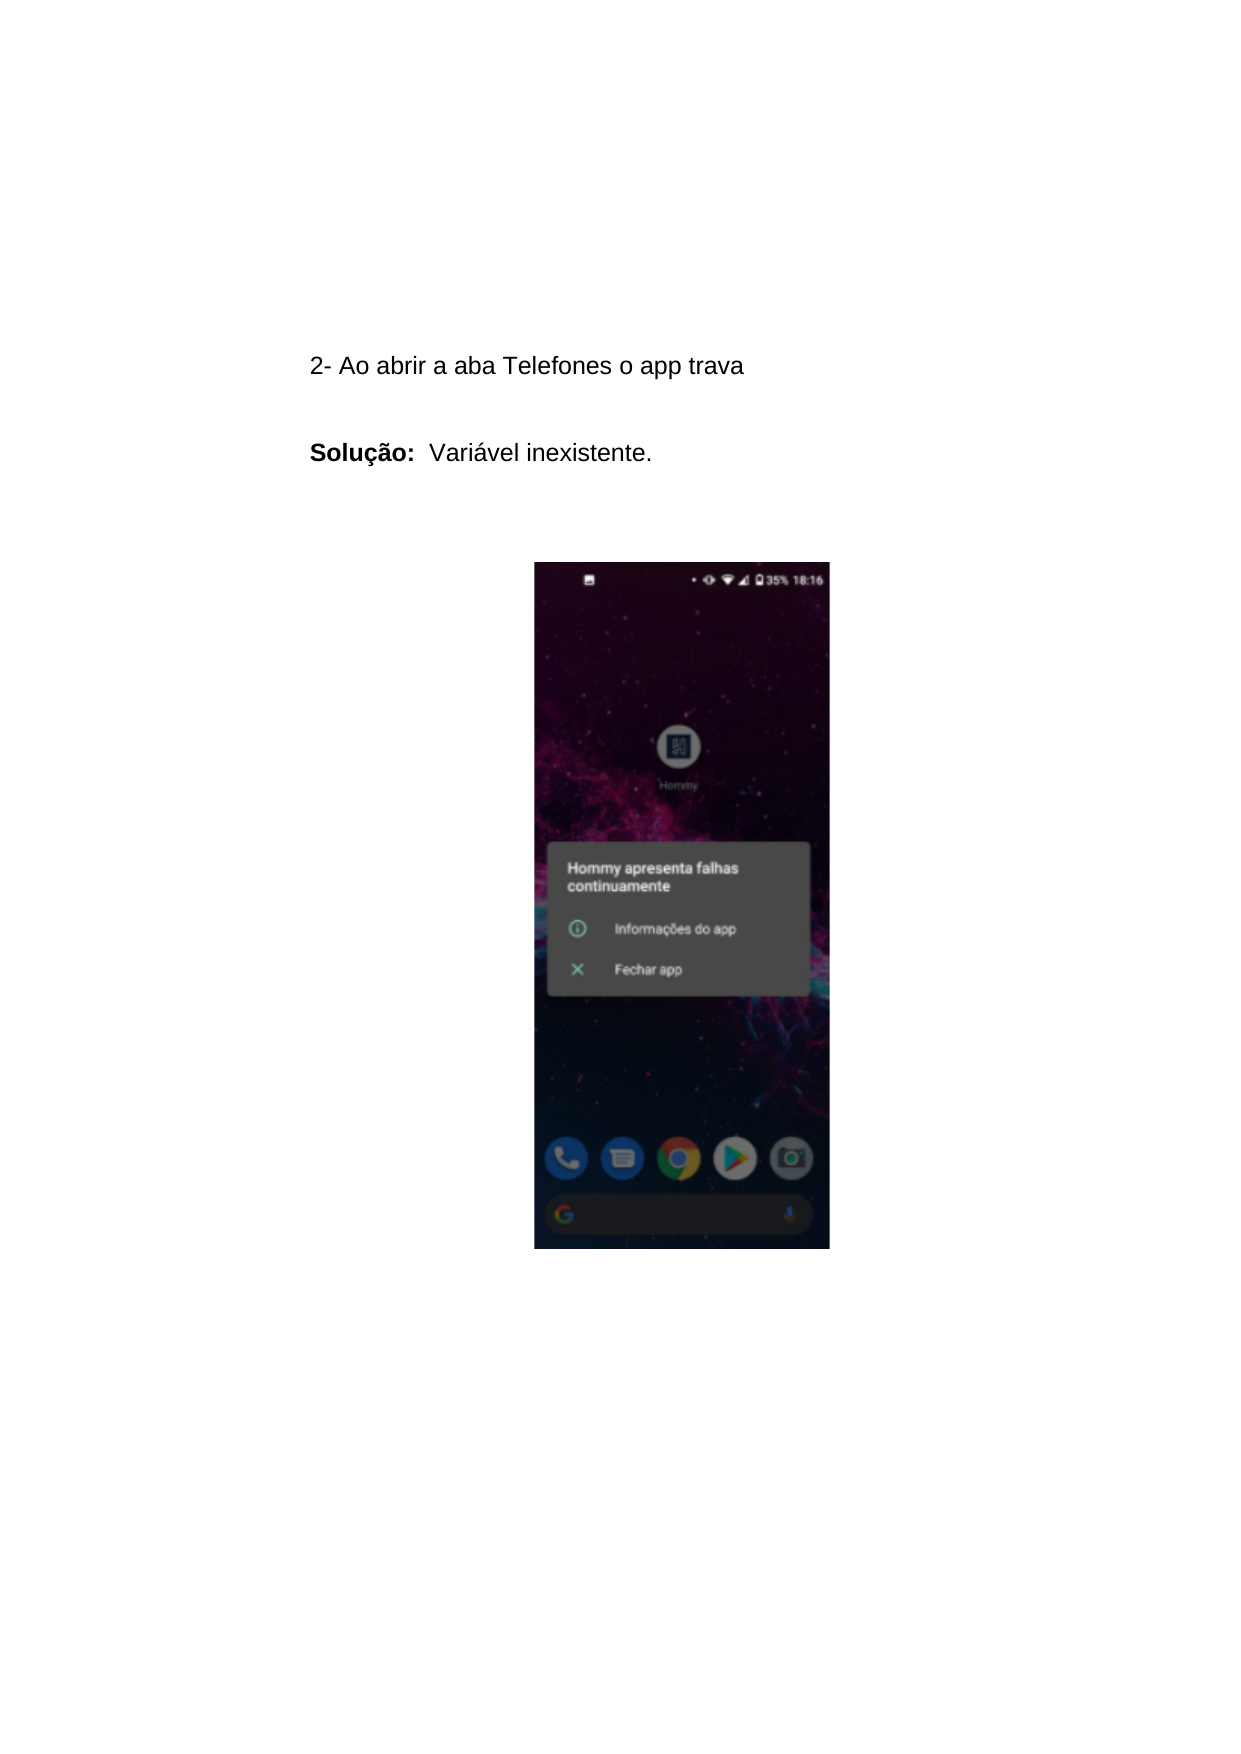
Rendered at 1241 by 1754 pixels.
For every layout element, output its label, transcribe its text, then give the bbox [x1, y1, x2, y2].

picture [534, 562, 830, 1249]
text Solução: Variável inexistente. [233, 437, 1090, 466]
text 2- Ao abrir a aba Telefones o app trava [233, 351, 1090, 380]
